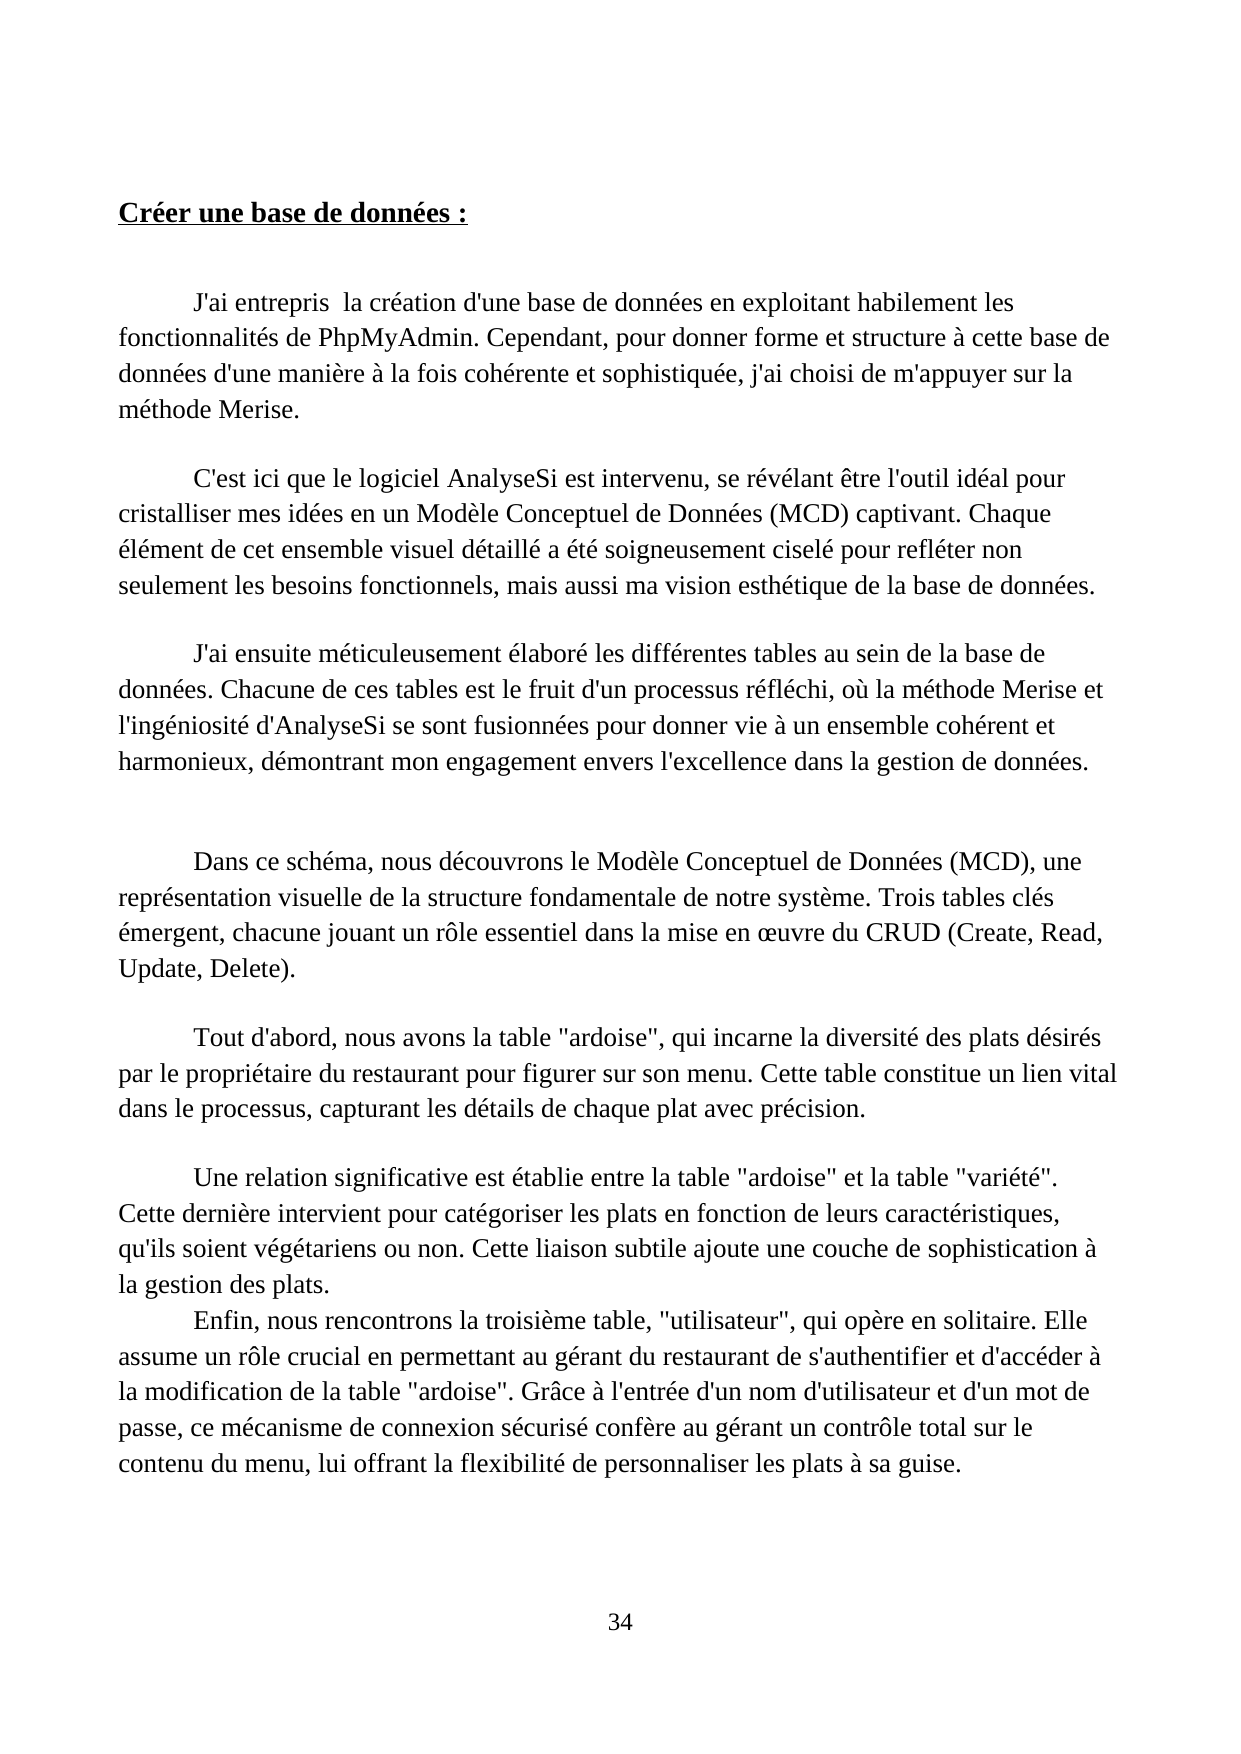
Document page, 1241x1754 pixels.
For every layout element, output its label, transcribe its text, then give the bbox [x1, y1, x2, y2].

text Enfin, nous rencontrons la troisième table, "utilisateur", qui opère en solitaire. Elle assume un rôle crucial en permettant au gérant du restaurant de s'authentifier et d'accéder à la modification de la table "ardoise". Grâce à l'entrée d'un nom d'utilisateur et d'un mot de passe, ce mécanisme de connexion sécurisé confère au gérant un contrôle total sur le contenu du menu, lui offrant la flexibilité de personnaliser les plats à sa guise. [118, 1304, 1122, 1478]
text J'ai entrepris la création d'une base de données en exploitant habilement les fonctionnalités de PhpMyAdmin. Cependant, pour donner forme et structure à cette base de données d'une manière à la fois cohérente et sophistiquée, j'ai choisi de m'appuyer sur la méthode Merise. [118, 286, 1122, 424]
text Dans ce schéma, nous découvrons le Modèle Conceptuel de Données (MCD), une représentation visuelle de la structure fondamentale de notre système. Trois tables clés émergent, chacune jouant un rôle essentiel dans la mise en œuvre du CRUD (Create, Read, Update, Delete). [118, 845, 1122, 983]
text Créer une base de données : [118, 195, 1122, 228]
text C'est ici que le logiciel AnalyseSi est intervenu, se révélant être l'outil idéal pour cristalliser mes idées en un Modèle Conceptuel de Données (MCD) captivant. Chaque élément de cet ensemble visuel détaillé a été soigneusement ciselé pour refléter non seulement les besoins fonctionnels, mais aussi ma vision esthétique de la base de données. [118, 462, 1122, 600]
text J'ai ensuite méticuleusement élaboré les différentes tables au sein de la base de données. Chacune de ces tables est le fruit d'un processus réfléchi, où la méthode Merise et l'ingéniosité d'AnalyseSi se sont fusionnées pour donner vie à un ensemble cohérent et harmonieux, démontrant mon engagement envers l'excellence dans la gestion de données. [118, 638, 1122, 776]
text Une relation significative est établie entre la table "ardoise" et la table "variété". Cette dernière intervient pour catégoriser les plats en fonction de leurs caractéristiques, qu'ils soient végétariens ou non. Cette liaison subtile ajoute une couche de sophistication à la gestion des plats. [118, 1161, 1122, 1299]
text Tout d'abord, nous avons la table "ardoise", qui incarne la diversité des plats désirés par le propriétaire du restaurant pour figurer sur son menu. Cette table constitue un lien vital dans le processus, capturant les détails de chaque plat avec précision. [118, 1021, 1122, 1123]
